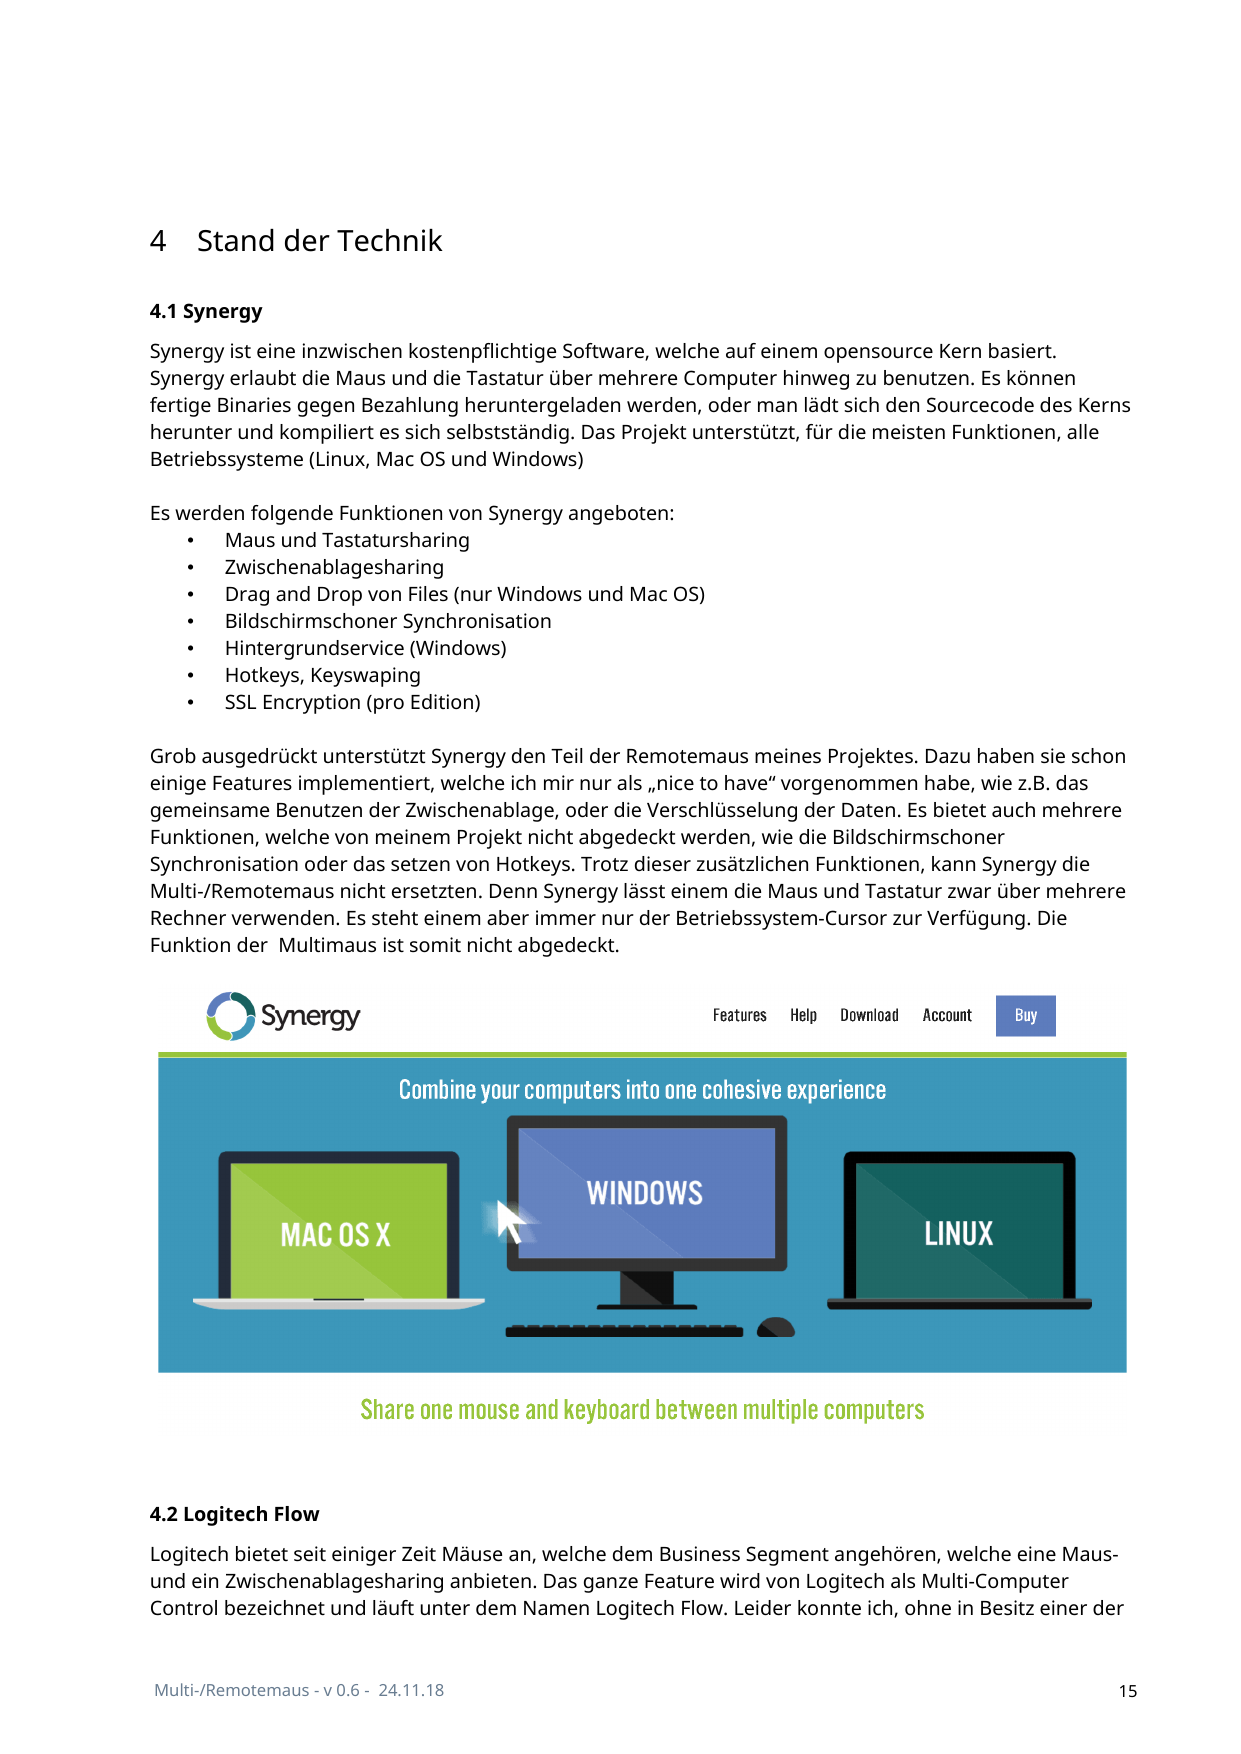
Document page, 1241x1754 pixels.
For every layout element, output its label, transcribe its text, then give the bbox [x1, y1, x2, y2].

list Hintergrundservice (Windows) [187, 634, 1136, 661]
subtitle Stand der Technik [149, 221, 1136, 260]
subtitle Logitech Flow [149, 1500, 1136, 1527]
list Bildschirmschoner Synchronisation [187, 607, 1136, 634]
text Es werden folgende Funktionen von Synergy angeboten: [149, 499, 1136, 526]
text Logitech bietet seit einiger Zeit Mäuse an, welche dem Business Segment angehören, welche eine Maus- und ein Zwischenablagesharing anbieten. Das ganze Feature wird von Logitech als Multi-Computer Control bezeichnet und läuft unter dem Namen Logitech Flow. Leider konnte ich, ohne in Besitz einer der [149, 1540, 1136, 1621]
subtitle Synergy [149, 298, 1136, 325]
picture [158, 984, 1127, 1436]
list Hotkeys, Keyswaping [187, 661, 1136, 688]
list Zwischenablagesharing [187, 553, 1136, 580]
text Synergy ist eine inzwischen kostenpflichtige Software, welche auf einem opensource Kern basiert. Synergy erlaubt die Maus und die Tastatur über mehrere Computer hinweg zu benutzen. Es können fertige Binaries gegen Bezahlung heruntergeladen werden, oder man lädt sich den Sourcecode des Kerns herunter und kompiliert es sich selbstständig. Das Projekt unterstützt, für die meisten Funktionen, alle Betriebssysteme (Linux, Mac OS und Windows) [149, 337, 1136, 472]
list SSL Encryption (pro Edition) [187, 688, 1136, 715]
text Grob ausgedrückt unterstützt Synergy den Teil der Remotemaus meines Projektes. Dazu haben sie schon einige Features implementiert, welche ich mir nur als „nice to have“ vorgenommen habe, wie z.B. das gemeinsame Benutzen der Zwischenablage, oder die Verschlüsselung der Daten. Es bietet auch mehrere Funktionen, welche von meinem Projekt nicht abgedeckt werden, wie die Bildschirmschoner Synchronisation oder das setzen von Hotkeys. Trotz dieser zusätzlichen Funktionen, kann Synergy die Multi-/Remotemaus nicht ersetzten. Denn Synergy lässt einem die Maus und Tastatur zwar über mehrere Rechner verwenden. Es steht einem aber immer nur der Betriebssystem-Cursor zur Verfügung. Die Funktion der Multimaus ist somit nicht abgedeckt. [149, 742, 1136, 958]
list Drag and Drop von Files (nur Windows und Mac OS) [187, 580, 1136, 607]
list Maus und Tastatursharing [187, 526, 1136, 553]
